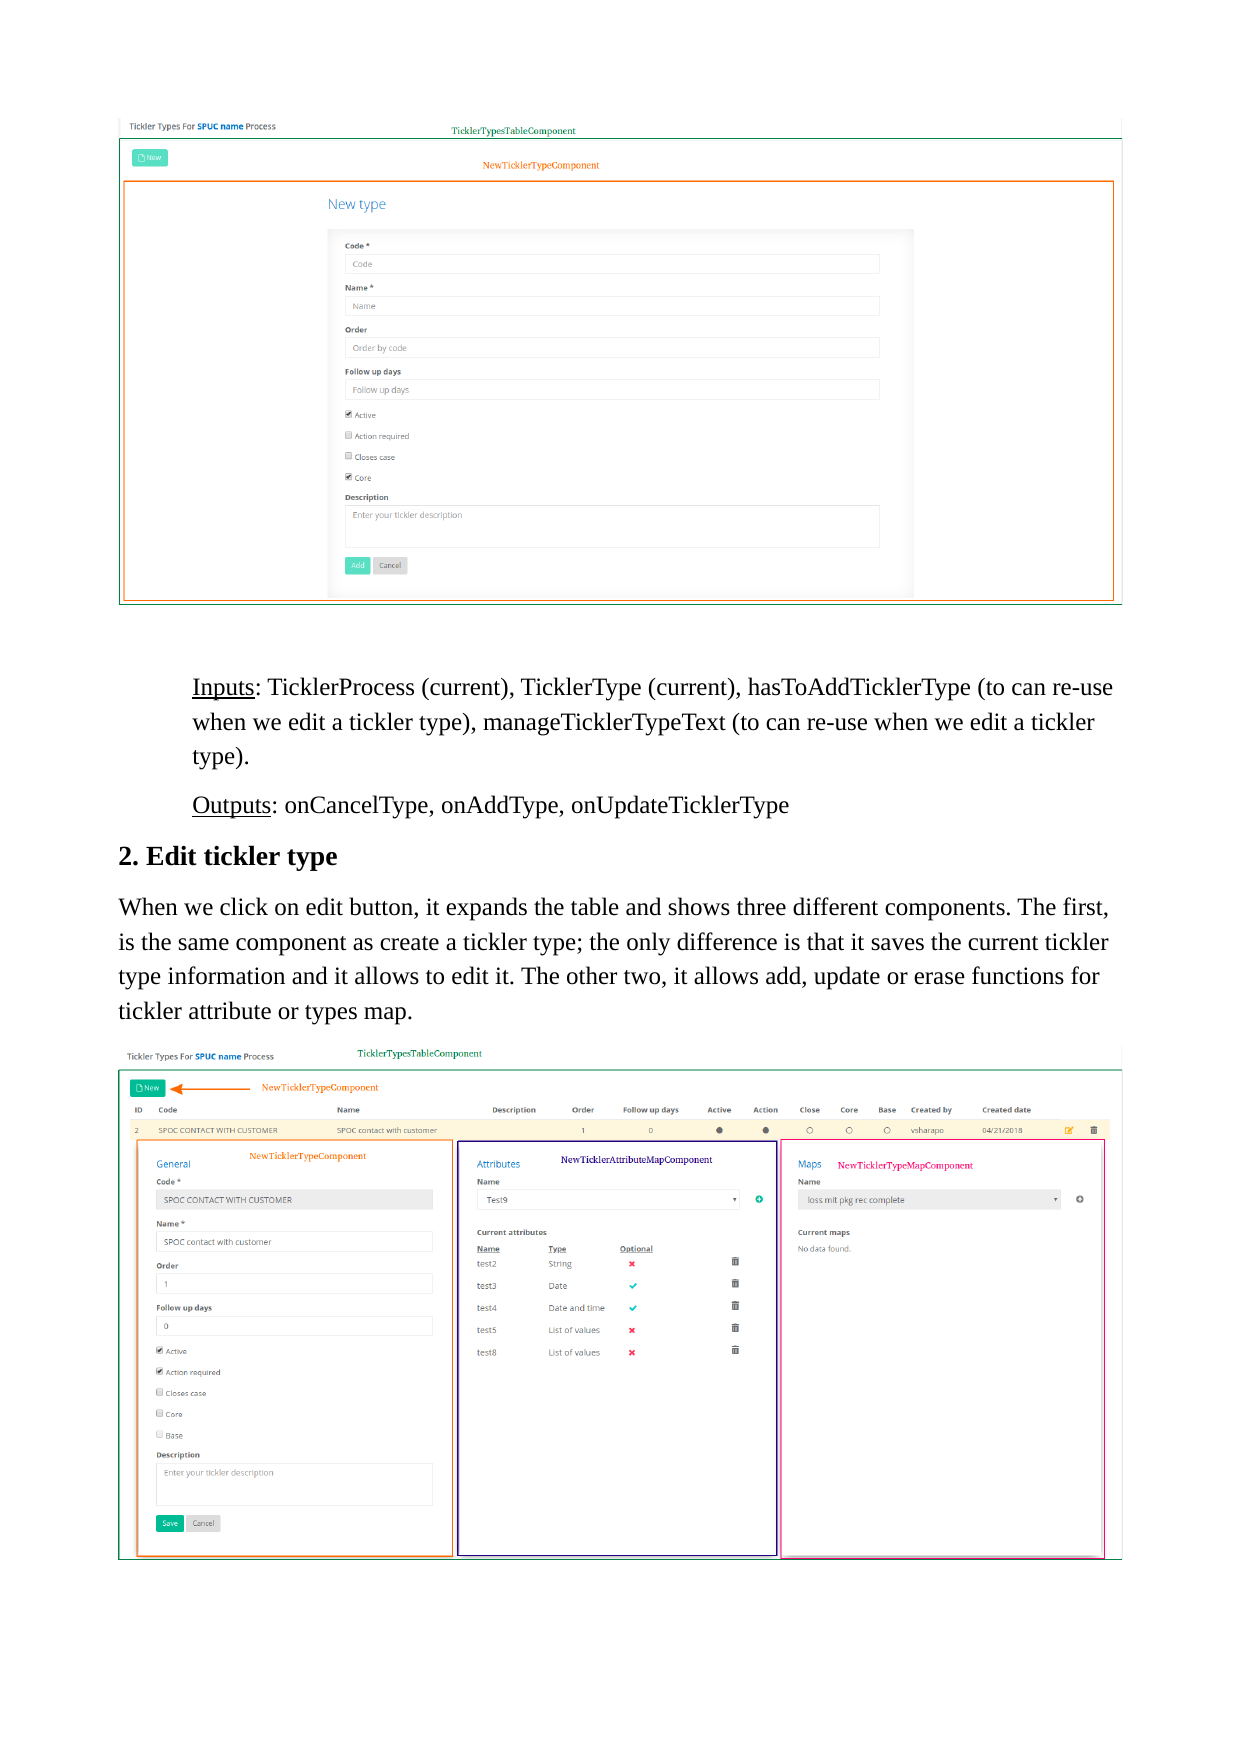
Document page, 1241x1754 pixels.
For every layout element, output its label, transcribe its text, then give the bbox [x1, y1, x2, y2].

picture [118, 1045, 1123, 1560]
text 2. Edit tickler type [118, 839, 1122, 871]
text Inputs: TicklerProcess (current), TicklerType (current), hasToAddTicklerType (to can re-use when we edit a tickler type), manageTicklerTypeText (to can re-use when we edit a tickler type). [118, 672, 1122, 770]
picture [118, 118, 1123, 605]
text Outputs: onCancelType, onAddType, onUpdateTicklerType [118, 791, 1122, 819]
text When we click on edit button, it expands the table and shows three different components. The first, is the same component as create a tickler type; the only difference is that it saves the current tickler type information and it allows to edit it. The other two, it allows add, update or erase functions for tickler attribute or types map. [118, 892, 1122, 1024]
